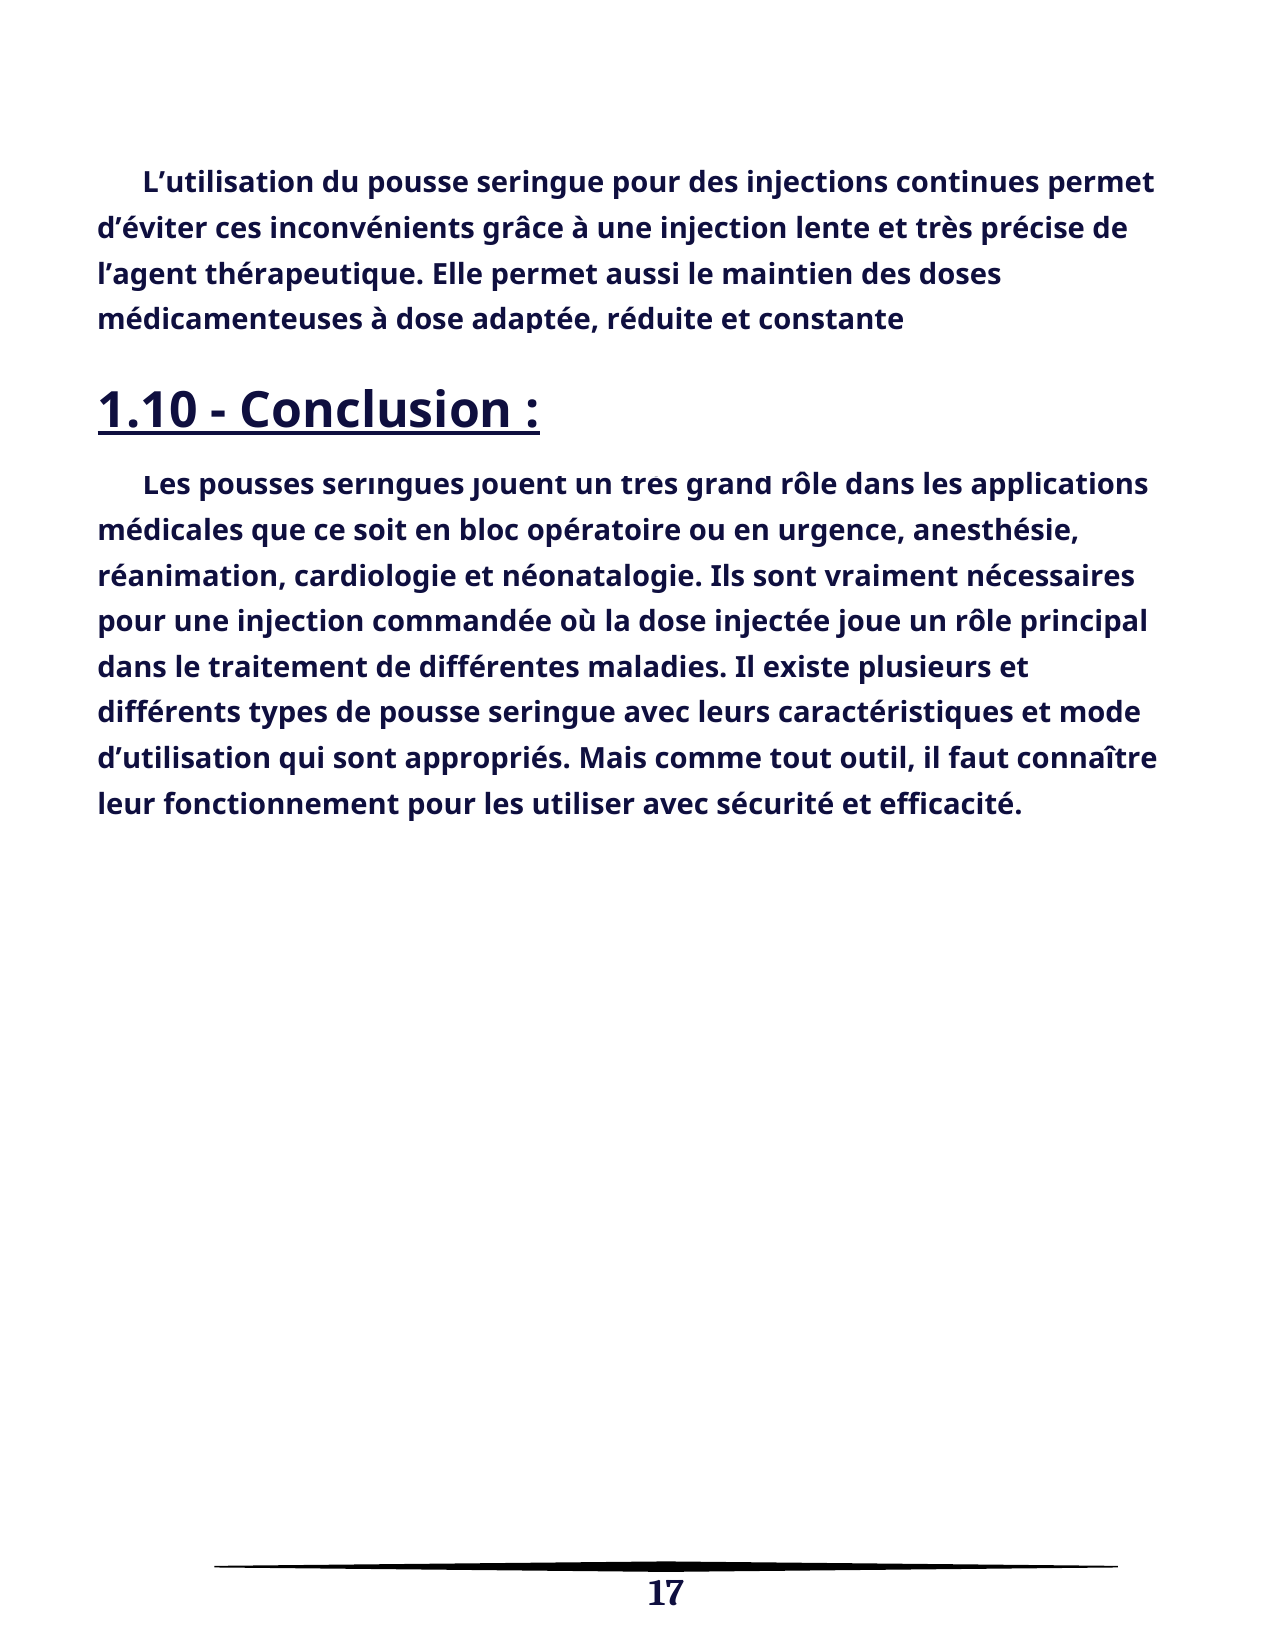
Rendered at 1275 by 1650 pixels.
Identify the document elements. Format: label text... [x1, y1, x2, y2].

text 1.10 - Conclusion : [97, 374, 768, 442]
text Les pousses seringues jouent un très grand rôle dans les applications médicales que ce soit en bloc opératoire ou en urgence, anesthésie, réanimation, cardiologie et néonatalogie. Ils sont vraiment nécessaires pour une injection commandée où la dose injectée joue un rôle principal dans le traitement de différentes maladies. Il existe plusieurs et différents types de pousse seringue avec leurs caractéristiques et mode d’utilisation qui sont appropriés. Mais comme tout outil, il faut connaître leur fonctionnement pour les utiliser avec sécurité et efficacité. [97, 463, 1177, 823]
text L’utilisation du pousse seringue pour des injections continues permet d’éviter ces inconvénients grâce à une injection lente et très précise de l’agent thérapeutique. Elle permet aussi le maintien des doses médicamenteuses à dose adaptée, réduite et constante [97, 162, 1179, 333]
